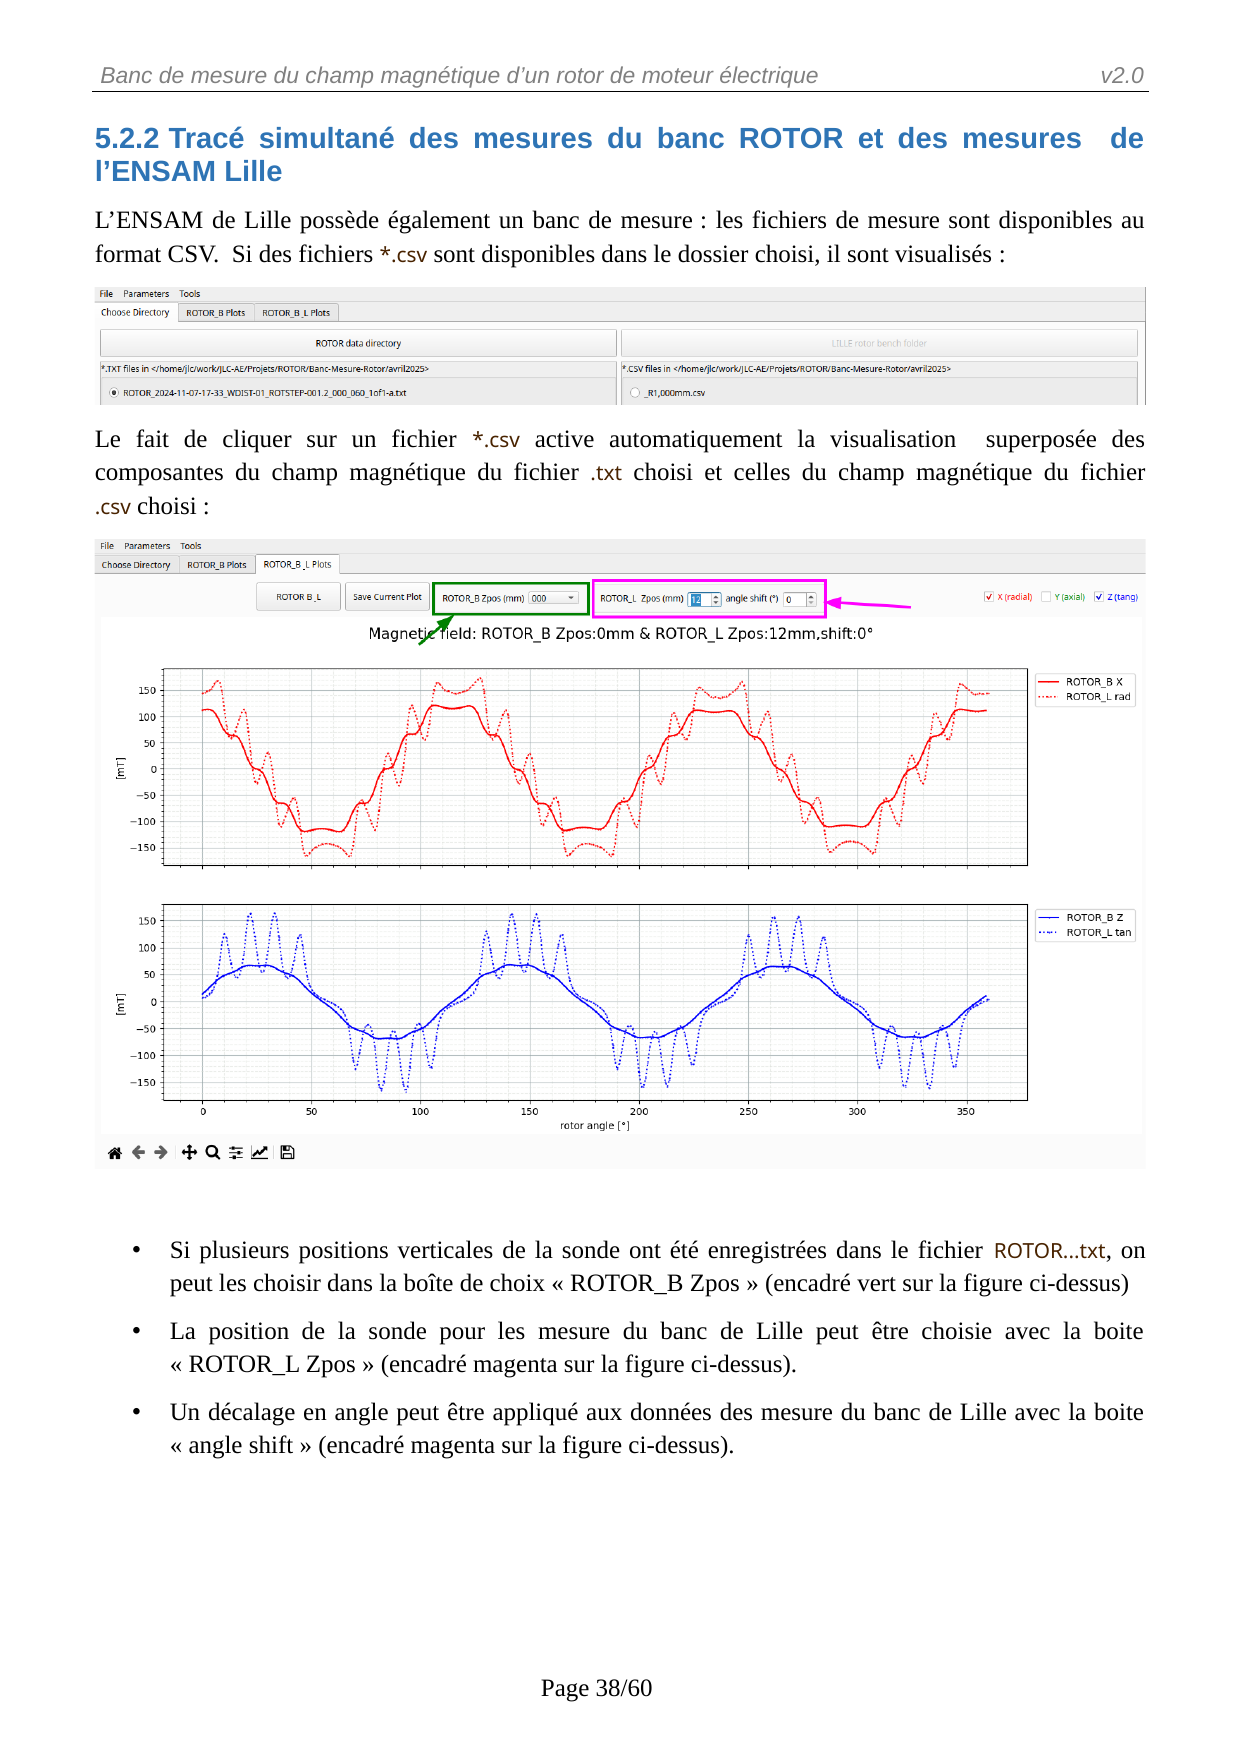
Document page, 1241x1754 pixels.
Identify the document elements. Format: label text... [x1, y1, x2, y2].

list Un décalage en angle peut être appliqué aux données des mesure du banc de Lille avec la boite « angle shift » (encadré magenta sur la figure ci-dessus). [132, 1397, 1146, 1458]
text L’ENSAM de Lille possède également un banc de mesure : les fichiers de mesure sont disponibles au format CSV. Si des fichiers *.csv sont disponibles dans le dossier choisi, il sont visualisés : [94, 206, 1146, 268]
list Si plusieurs positions verticales de la sonde ont été enregistrées dans le fichier ROTOR...txt, on peut les choisir dans la boîte de choix « ROTOR_B Zpos » (encadré vert sur la figure ci-dessus) [132, 1235, 1146, 1297]
subtitle Tracé simultané des mesures du banc ROTOR et des mesures de l’ENSAM Lille [94, 121, 1146, 188]
text Le fait de cliquer sur un fichier *.csv active automatiquement la visualisation superposée des composantes du champ magnétique du fichier .txt choisi et celles du champ magnétique du fichier .csv choisi : [94, 424, 1146, 521]
picture [94, 539, 1146, 1169]
picture [94, 287, 1146, 405]
list La position de la sonde pour les mesure du banc de Lille peut être choisie avec la boite « ROTOR_L Zpos » (encadré magenta sur la figure ci-dessus). [132, 1316, 1146, 1378]
